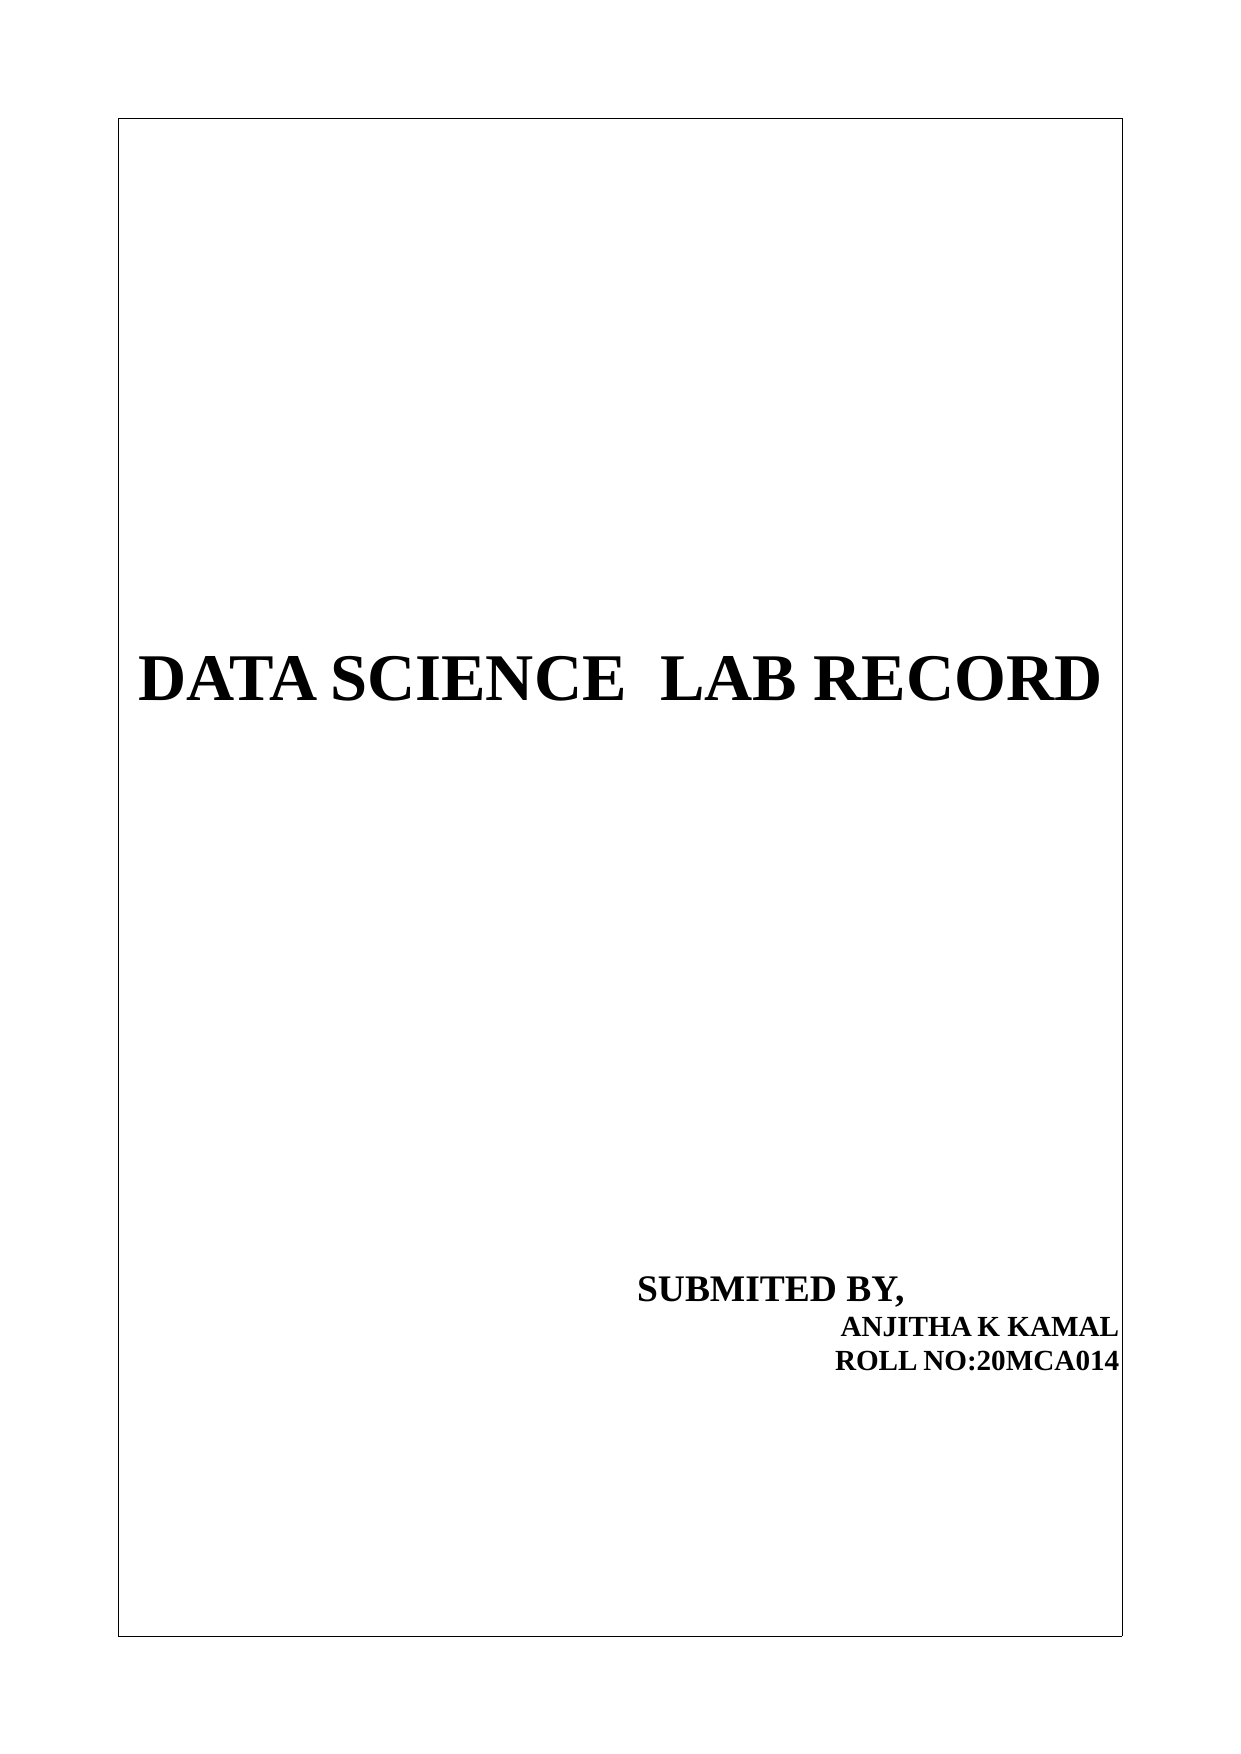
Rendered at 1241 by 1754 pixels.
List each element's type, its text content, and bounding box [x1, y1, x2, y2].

text DATA SCIENCE LAB RECORD [121, 639, 1119, 715]
text SUBMITED BY, [121, 1266, 1119, 1309]
text ANJITHA K KAMAL [121, 1309, 1119, 1343]
text ROLL NO:20MCA014 [121, 1343, 1119, 1377]
